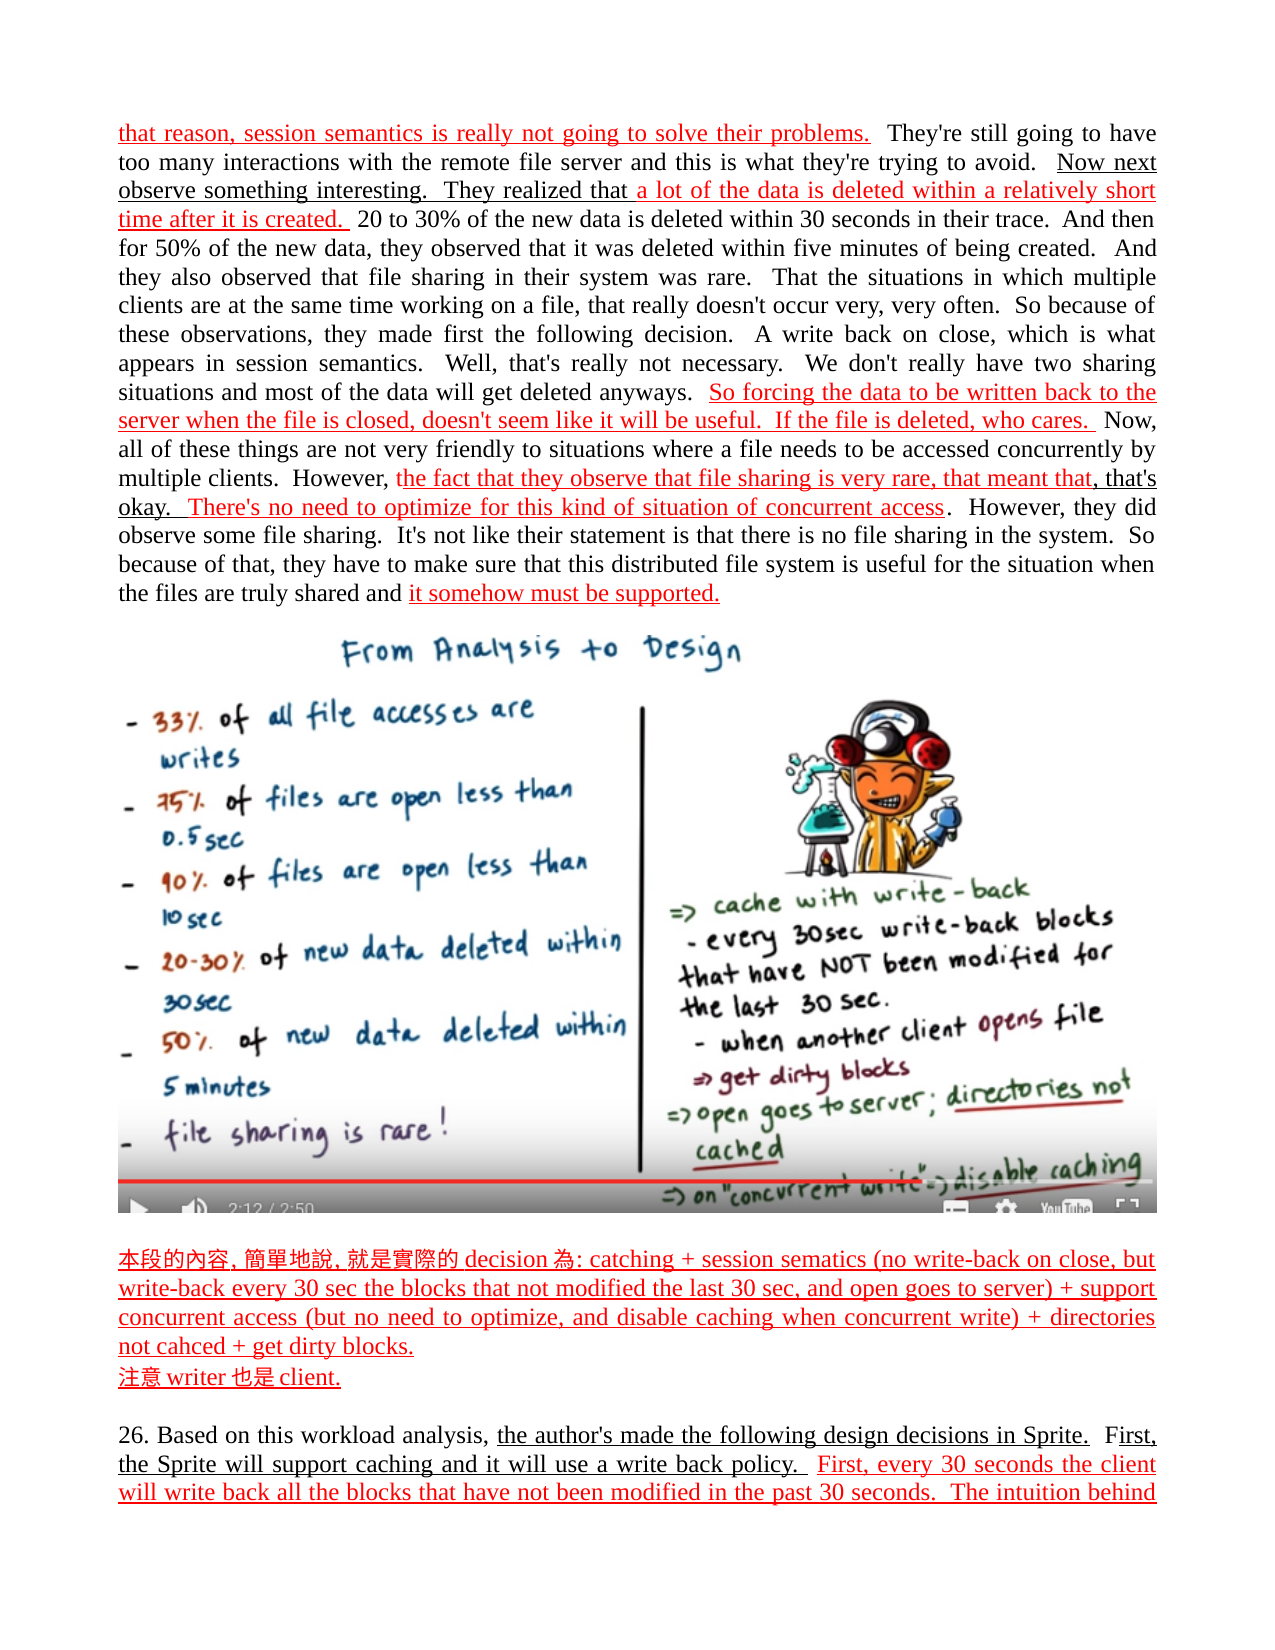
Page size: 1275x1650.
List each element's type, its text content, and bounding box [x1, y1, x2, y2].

text 注意writer也是client. [118, 1359, 1157, 1391]
picture [118, 635, 1157, 1213]
text concurrent access (but no need to optimize, and disable caching when concurrent write) + directories not cahced + get dirty blocks. [118, 1300, 1157, 1359]
text 本段的內容, 簡單地說, 就是實際的decision為: catching + session sematics (no write-back on close, but write-back every 30 sec the blocks that not modified the last 30 sec, and open goes to server) + support [118, 1242, 1157, 1298]
text that reason, session semantics is really not going to solve their problems. They're still going to have too many interactions with the remote file server and this is what they're trying to avoid. Now next observe something interesting. They realized that a lot of the data is deleted within a relatively short time after it is created. 20 to 30% of the new data is deleted within 30 seconds in their trace. And then for 50% of the new data, they observed that it was deleted within five minutes of being created. And they also observed that file sharing in their system was rare. That the situations in which multiple clients are at the same time working on a file, that really doesn't occur very, very often. So because of these observations, they made first the following decision. A write back on close, which is what appears in session semantics. Well, that's really not necessary. We don't really have two sharing situations and most of the data will get deleted anyways. So forcing the data to be written back to the server when the file is closed, doesn't seem like it will be useful. If the file is deleted, who cares. Now, all of these things are not very friendly to situations where a file needs to be accessed concurrently by multiple clients. However, the fact that they observe that file sharing is very rare, that meant that, that's okay. There's no need to optimize for this kind of situation of concurrent access. However, they did observe some file sharing. It's not like their statement is that there is no file sharing in the system. So because of that, they have to make sure that this distributed file system is useful for the situation when the files are truly shared and it somehow must be supported. [118, 118, 1157, 607]
text 26. Based on this workload analysis, the author's made the following design decisions in Sprite. First, the Sprite will support caching and it will use a write back policy. First, every 30 seconds the client will write back all the blocks that have not been modified in the past 30 seconds. The intuition behind [118, 1420, 1157, 1502]
